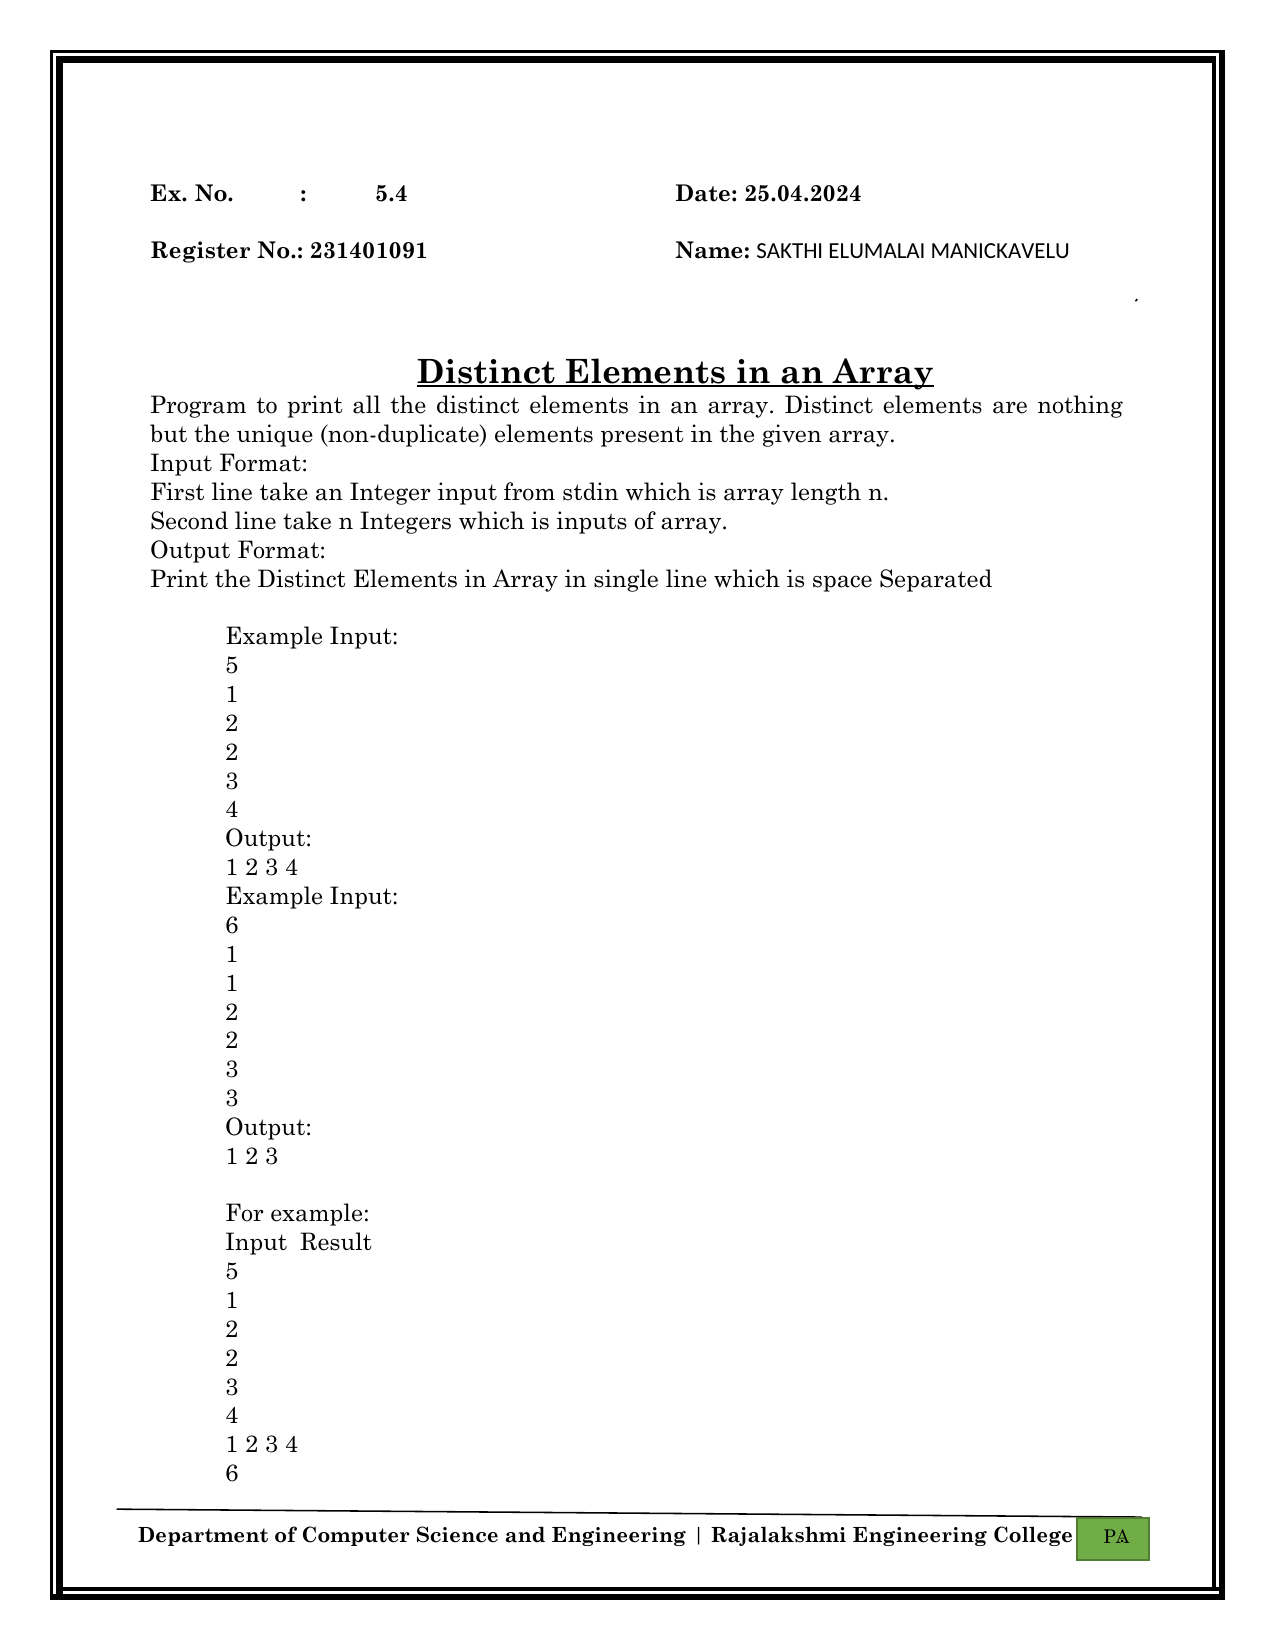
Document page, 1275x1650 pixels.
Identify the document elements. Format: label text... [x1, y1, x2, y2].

text 2 [225, 1025, 1125, 1054]
text 1 [225, 1285, 1125, 1314]
text 1 2 3 4 [225, 1429, 1125, 1458]
text 6 [225, 910, 1125, 938]
text 3 [225, 1371, 1125, 1400]
text Program to print all the distinct elements in an array. Distinct elements are nothing but the unique (non-duplicate) elements present in the given array. [150, 390, 1125, 448]
text For example: [225, 1198, 1125, 1227]
text Distinct Elements in an Array [225, 350, 1125, 390]
text Example Input: [225, 621, 1125, 650]
text 5 [225, 650, 1125, 679]
text 5 [225, 1256, 1125, 1285]
text 1 [225, 679, 1125, 708]
text Print the Distinct Elements in Array in single line which is space Separated [150, 563, 1125, 592]
text 1 2 3 [225, 1141, 1125, 1169]
text First line take an Integer input from stdin which is array length n. [150, 477, 1125, 506]
text 3 [225, 1054, 1125, 1083]
text 2 [225, 737, 1125, 765]
text 2 [225, 708, 1125, 737]
text 1 2 3 4 [225, 852, 1125, 881]
text 2 [225, 1342, 1125, 1371]
text Register No.: 231401091 Name: SAKTHI ELUMALAI MANICKAVELU [150, 236, 1125, 264]
text Output: [225, 823, 1125, 852]
text 6 [225, 1458, 1125, 1487]
text Output Format: [150, 534, 1125, 563]
text 2 [225, 996, 1125, 1025]
text Input Result [225, 1227, 1125, 1256]
text 3 [225, 1083, 1125, 1112]
text Output: [225, 1112, 1125, 1141]
text 3 [225, 765, 1125, 794]
text Input Format: [150, 448, 1125, 477]
text Example Input: [225, 881, 1125, 910]
text Ex. No. : 5.4 Date: 25.04.2024 [150, 179, 1125, 207]
text 1 [225, 938, 1125, 967]
text 1 [225, 967, 1125, 996]
text 4 [225, 1400, 1125, 1429]
text Second line take n Integers which is inputs of array. [150, 506, 1125, 534]
text 4 [225, 794, 1125, 823]
text 2 [225, 1314, 1125, 1342]
